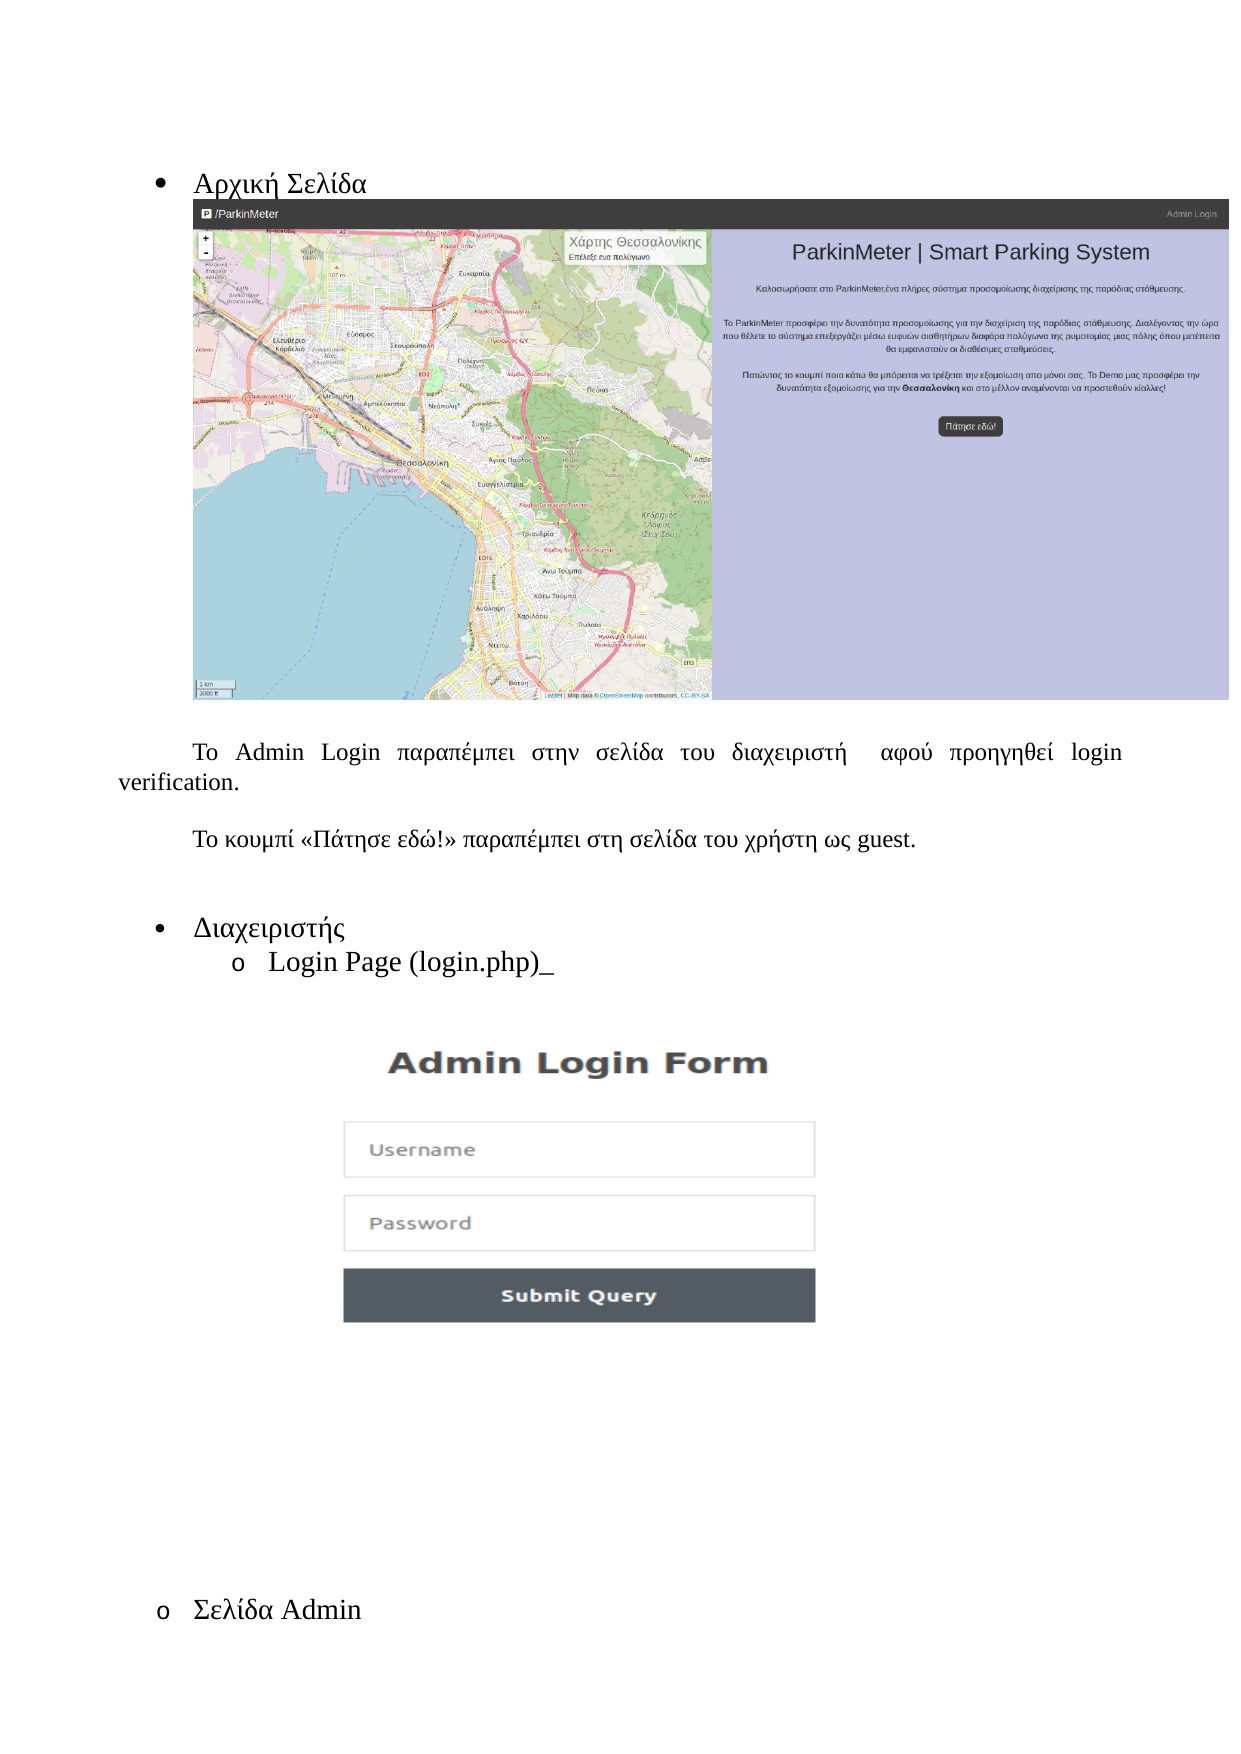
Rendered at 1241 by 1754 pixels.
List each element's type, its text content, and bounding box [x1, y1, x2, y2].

text To Admin Login παραπέμπει στην σελίδα του διαχειριστή αφού προηγηθεί login verification. [118, 733, 1122, 796]
list Login Page (login.php)_ [231, 944, 1122, 979]
list Σελίδα Admin [156, 1592, 1122, 1627]
list Διαχειριστής [156, 911, 1122, 944]
list Αρχική Σελίδα [156, 166, 1122, 200]
text To κουμπί «Πάτησε εδώ!» παραπέμπει στη σελίδα του χρήστη ως guest. [118, 824, 1122, 853]
